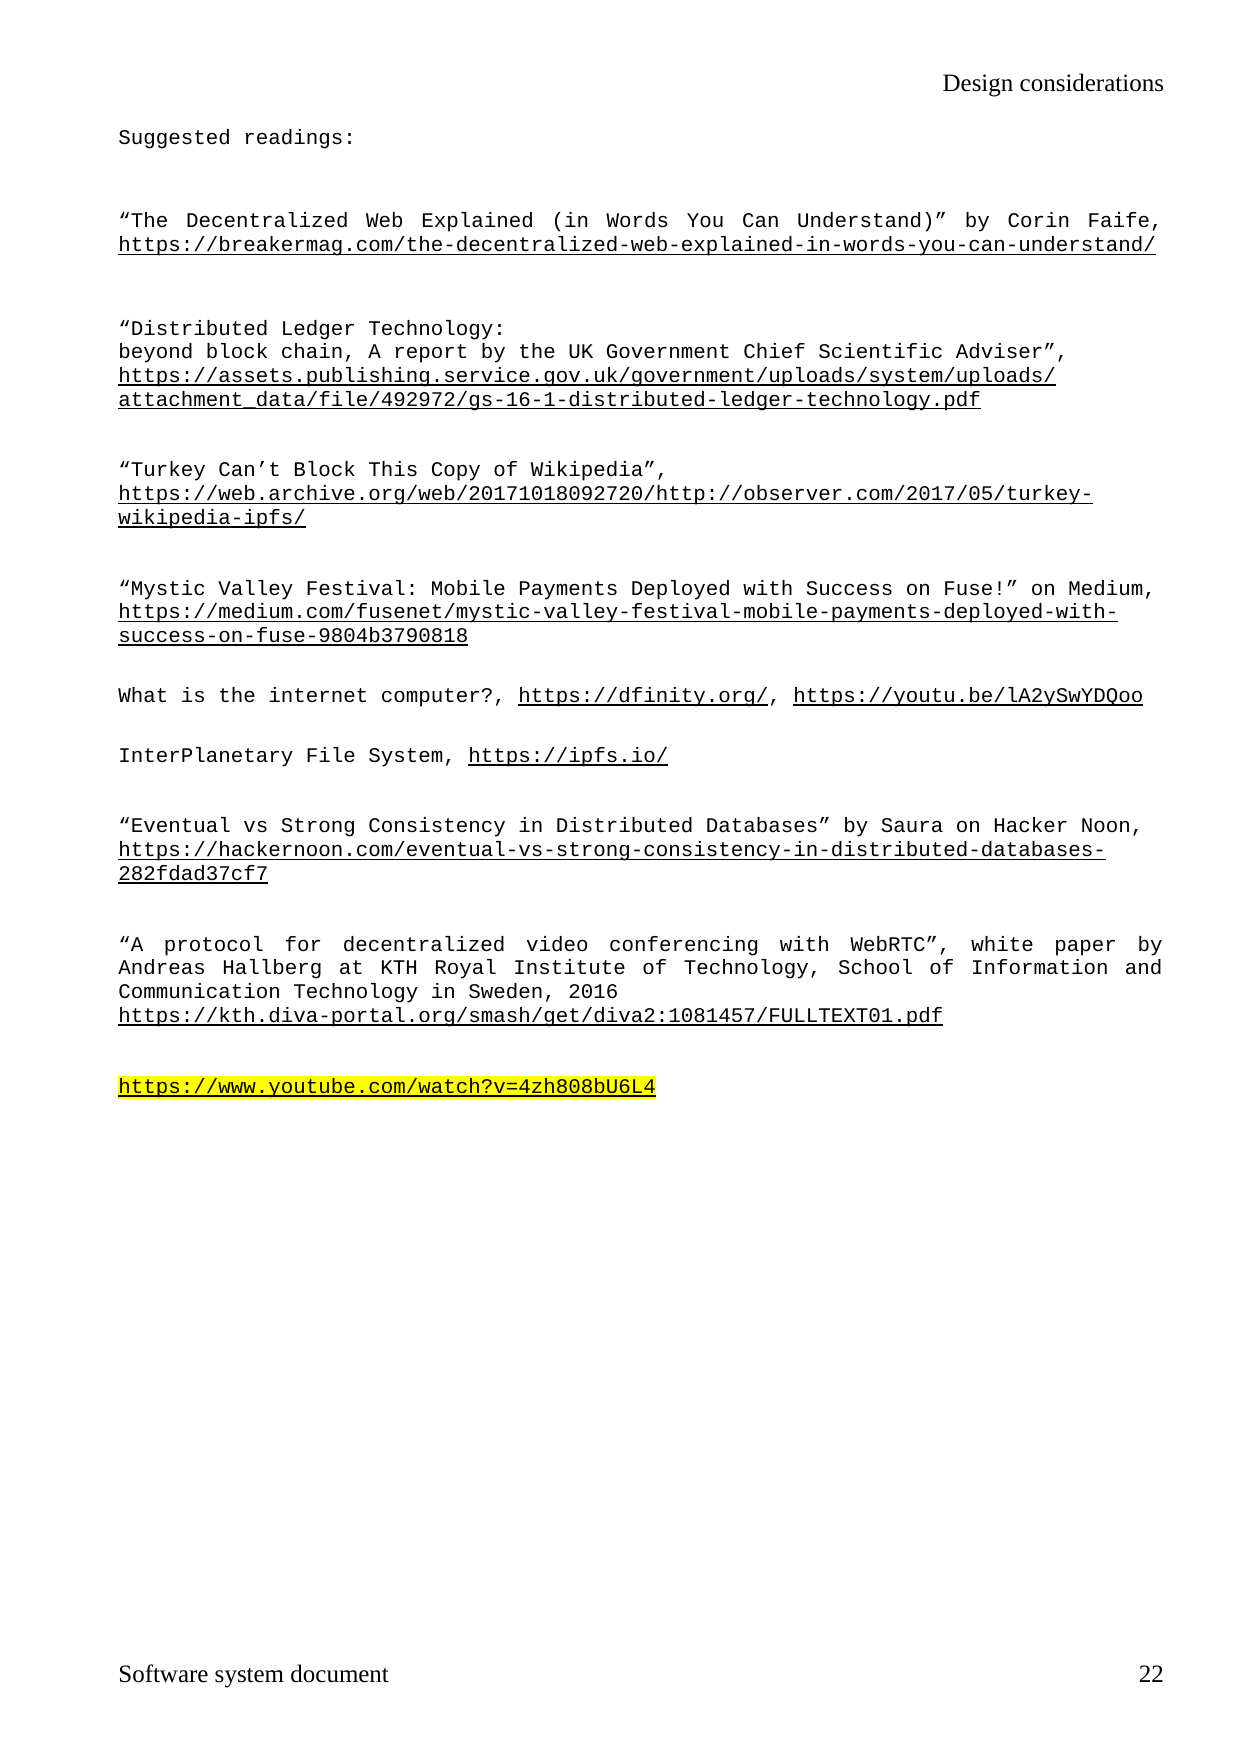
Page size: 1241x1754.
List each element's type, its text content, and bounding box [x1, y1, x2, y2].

text “Eventual vs Strong Consistency in Distributed Databases” by Saura on Hacker Noon, https://hackernoon.com/eventual-vs-strong-consistency-in-distributed-databases-282fdad37cf7 [118, 816, 1164, 886]
text InterPlanetary File System, https://ipfs.io/ [118, 744, 1164, 768]
text https://kth.diva-portal.org/smash/get/diva2:1081457/FULLTEXT01.pdf [118, 1005, 1164, 1028]
text “A protocol for decentralized video conferencing with WebRTC”, white paper by Andreas Hallberg at KTH Royal Institute of Technology, School of Information and Communication Technology in Sweden, 2016 [118, 934, 1164, 1005]
text “Turkey Can’t Block This Copy of Wikipedia”, https://web.archive.org/web/20171018092720/http://observer.com/2017/05/turkey-wikipedia-ipfs/ [118, 459, 1164, 530]
text https://assets.publishing.service.gov.uk/government/uploads/system/uploads/attachment_data/file/492972/gs-16-1-distributed-ledger-technology.pdf [118, 365, 1164, 412]
text Suggested readings: [118, 127, 1164, 151]
text https://www.youtube.com/watch?v=4zh808bU6L4 [118, 1076, 1164, 1099]
text “Mystic Valley Festival: Mobile Payments Deployed with Success on Fuse!” on Medium, https://medium.com/fusenet/mystic-valley-festival-mobile-payments-deployed-with-success-on-fuse-9804b3790818 [118, 578, 1164, 649]
text beyond block chain, A report by the UK Government Chief Scientific Adviser”, [118, 341, 1164, 365]
text What is the internet computer?, https://dfinity.org/, https://youtu.be/lA2ySwYDQoo [118, 685, 1164, 708]
text “Distributed Ledger Technology: [118, 318, 1164, 341]
text “The Decentralized Web Explained (in Words You Can Understand)” by Corin Faife, https://breakermag.com/the-decentralized-web-explained-in-words-you-can-understand/ [118, 211, 1164, 258]
